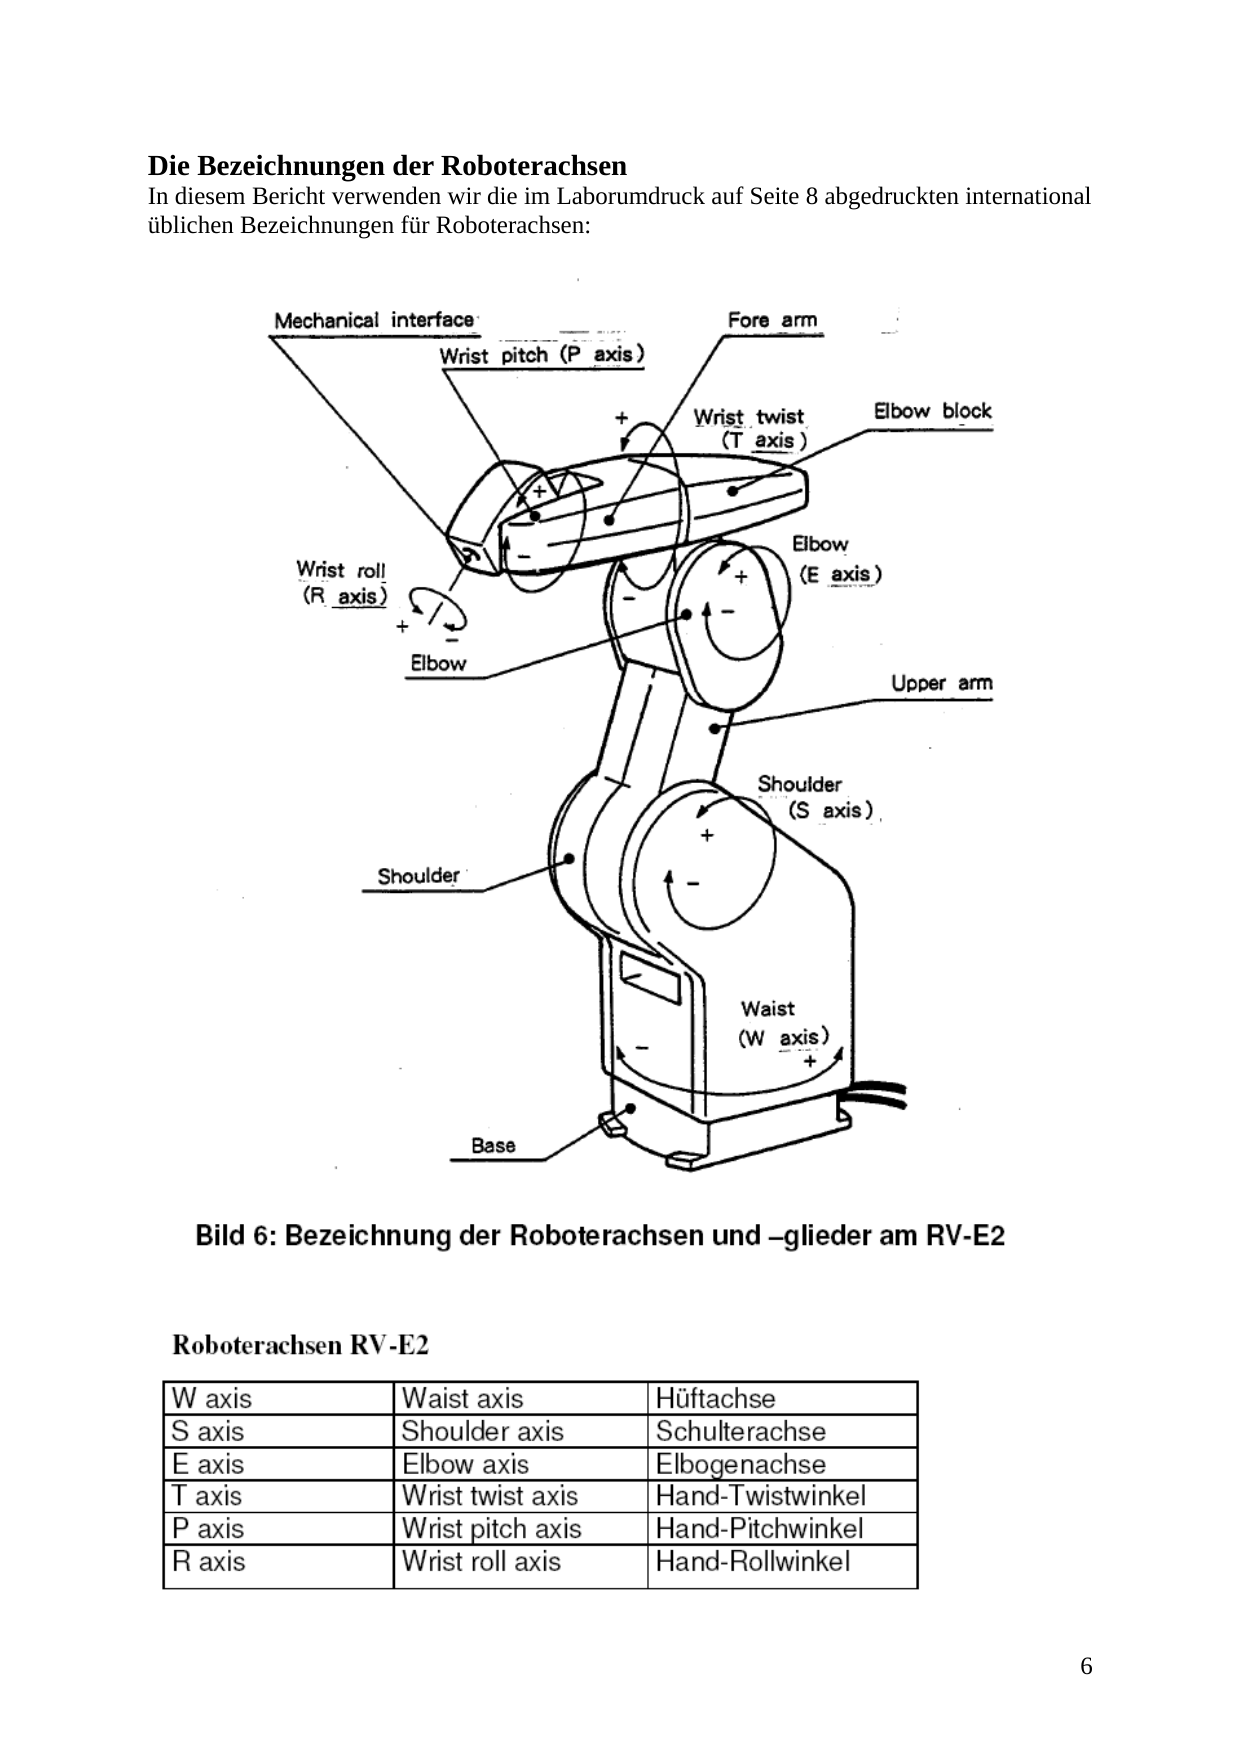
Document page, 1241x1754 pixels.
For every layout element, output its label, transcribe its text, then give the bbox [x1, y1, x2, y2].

picture [147, 251, 1007, 1600]
text In diesem Bericht verwenden wir die im Laborumdruck auf Seite 8 abgedruckten international üblichen Bezeichnungen für Roboterachsen: [148, 181, 1093, 239]
text Die Bezeichnungen der Roboterachsen [148, 148, 1093, 181]
